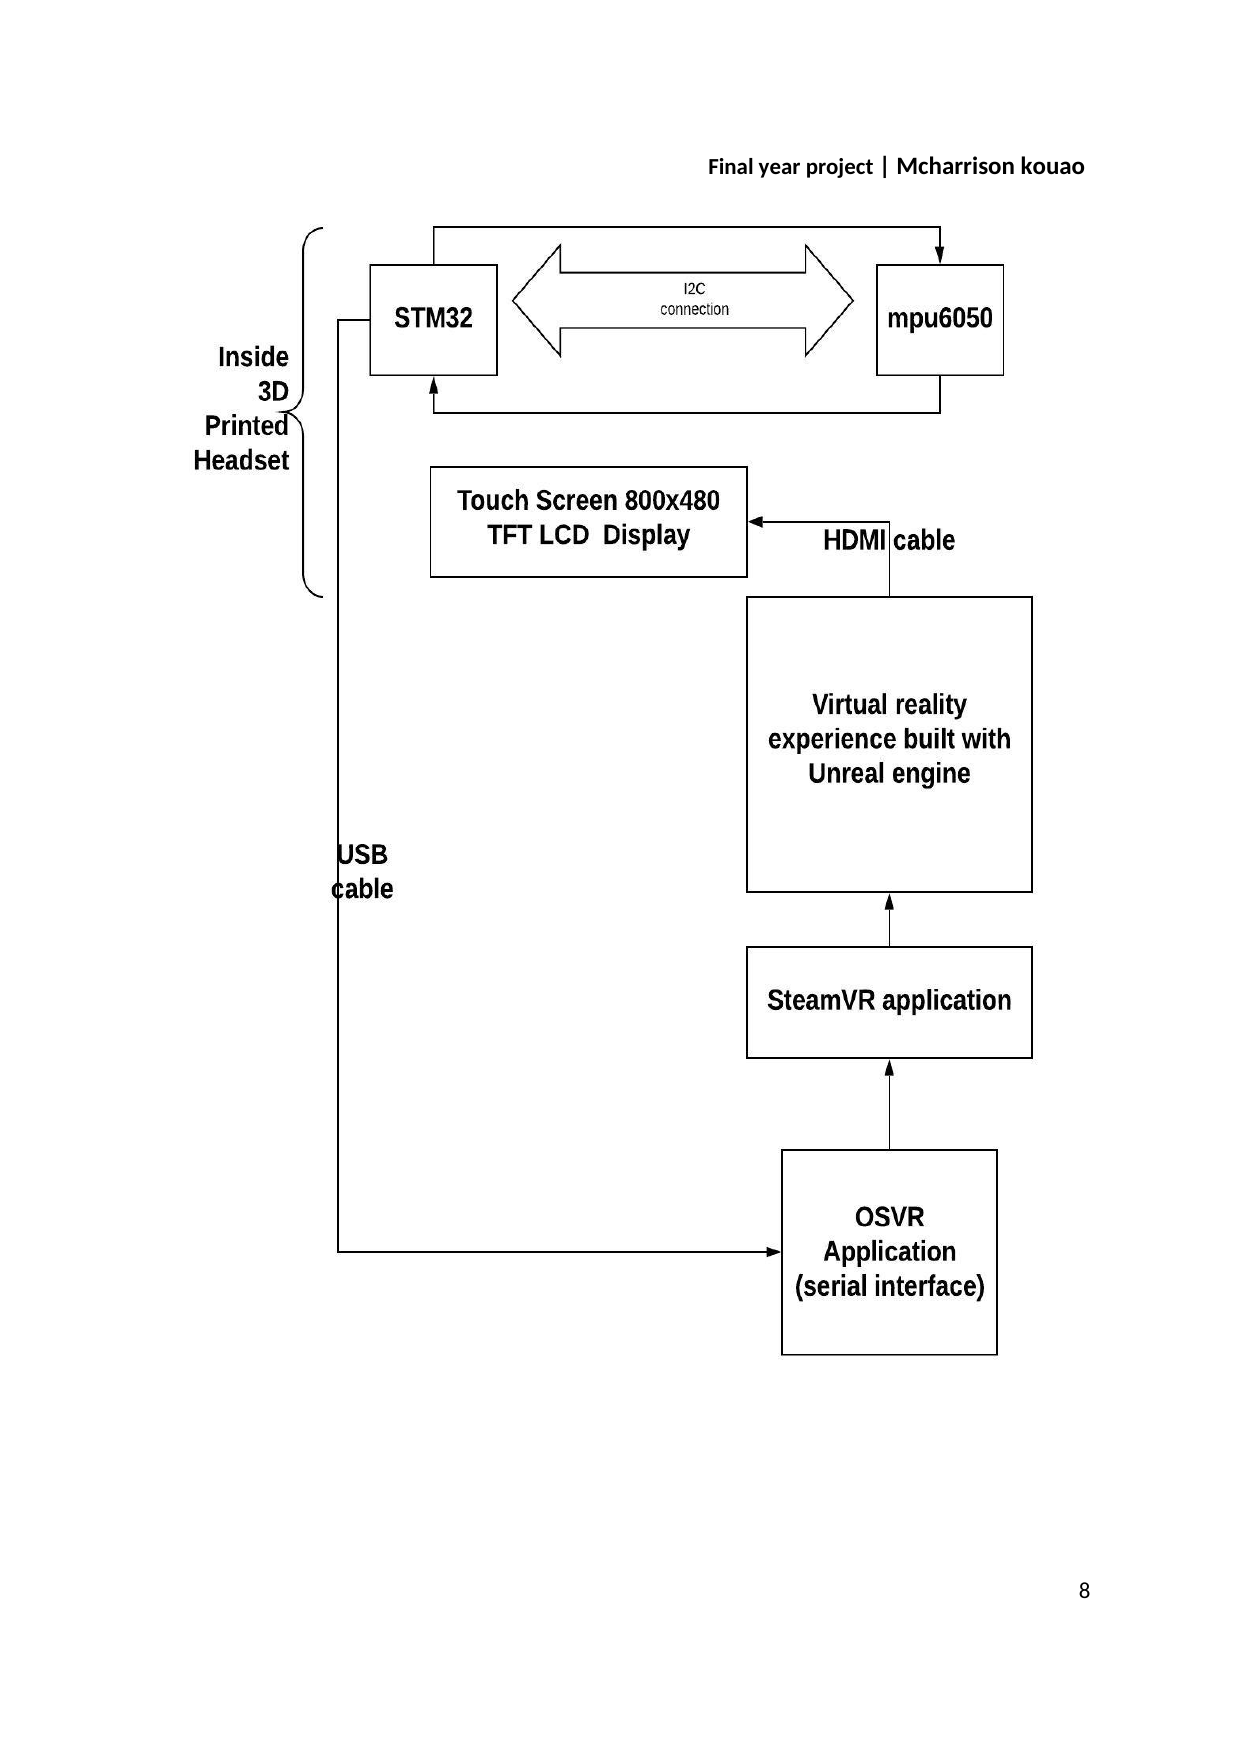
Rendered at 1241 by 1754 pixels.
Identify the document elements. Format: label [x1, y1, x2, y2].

picture [157, 210, 1064, 1391]
